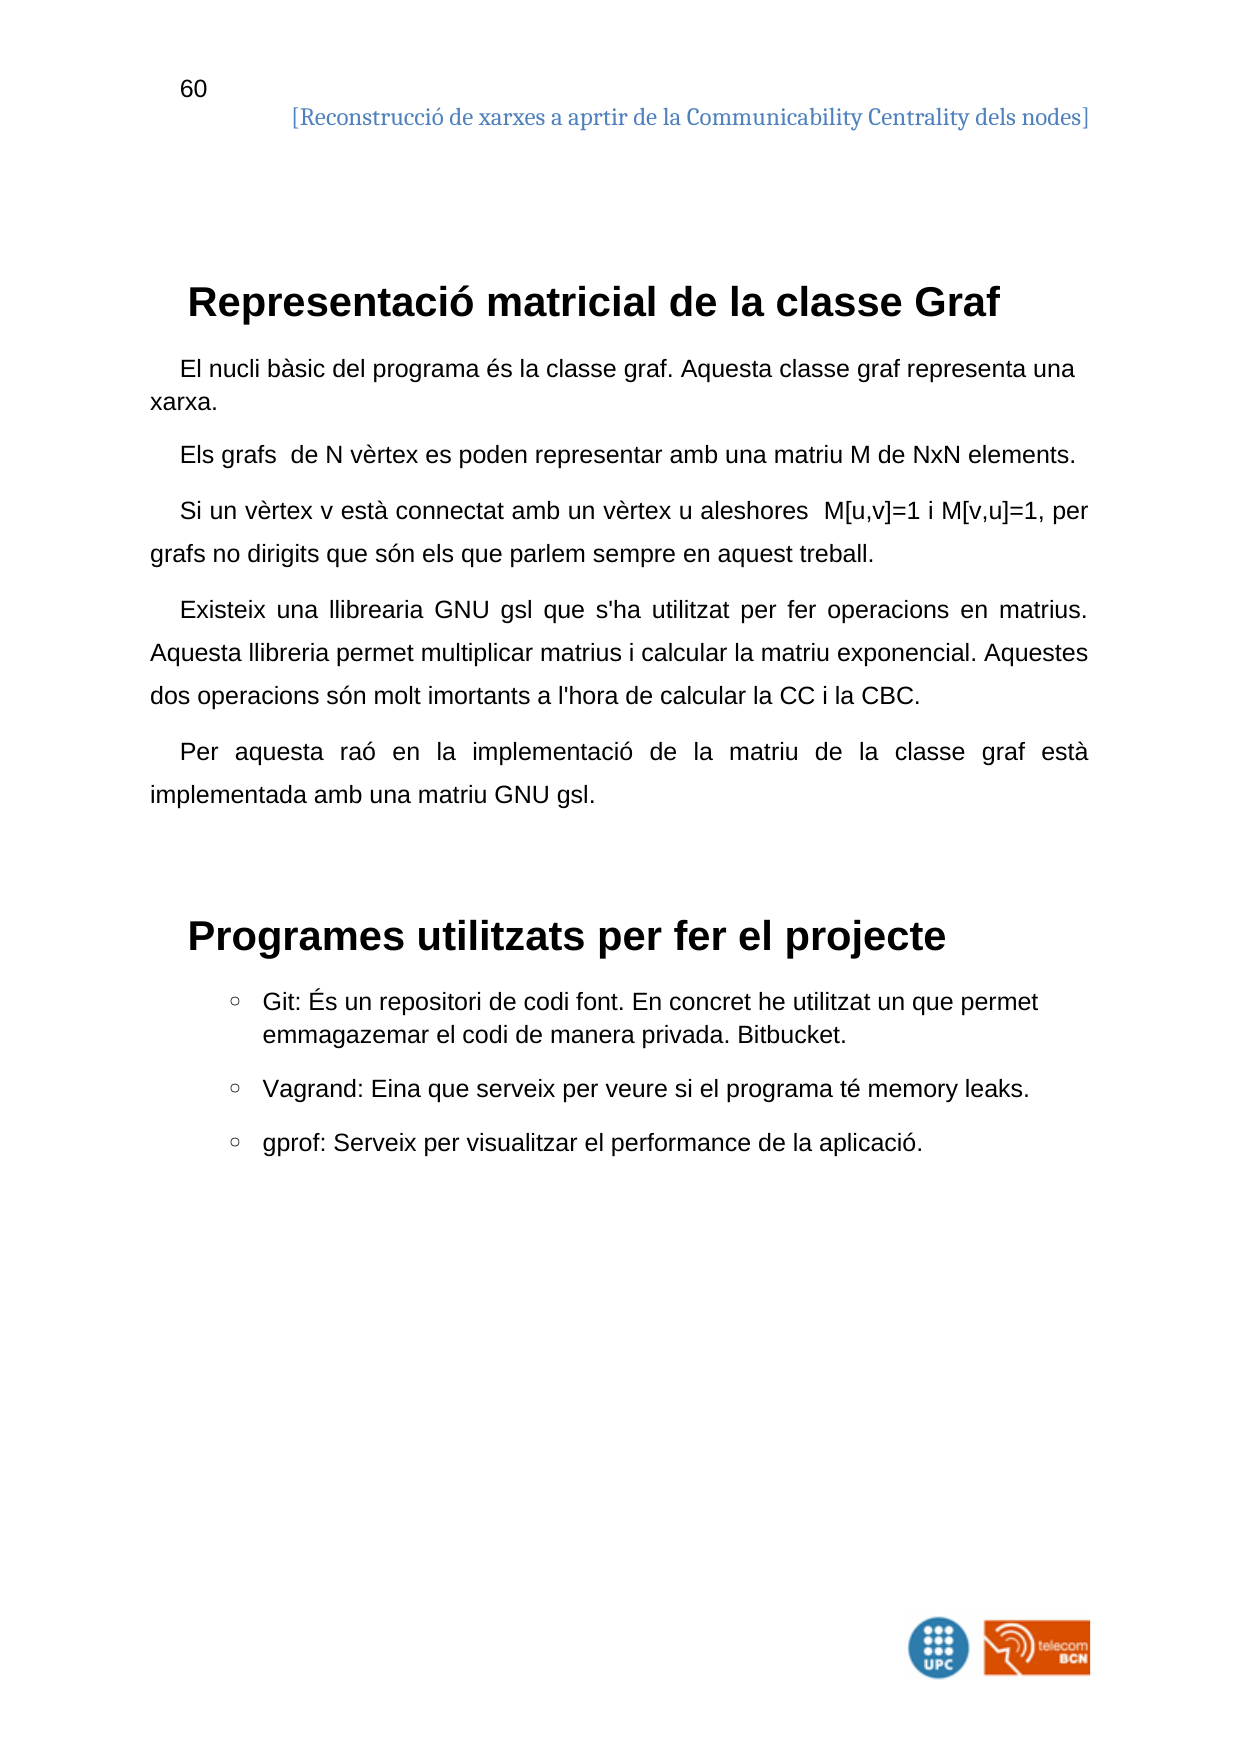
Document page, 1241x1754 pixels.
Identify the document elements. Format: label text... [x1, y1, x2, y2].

list Git: És un repositori de codi font. En concret he utilitzat un que permet emmagazemar el codi de manera privada. Bitbucket. [225, 987, 1090, 1049]
subtitle Programes utilitzats per fer el projecte [187, 911, 1090, 959]
text Existeix una llibrearia GNU gsl que s'ha utilitzat per fer operacions en matrius. Aquesta llibreria permet multiplicar matrius i calcular la matriu exponencial. Aquestes dos operacions són molt imortants a l'hora de calcular la CC i la CBC. [150, 595, 1090, 710]
text Si un vèrtex v està connectat amb un vèrtex u aleshores M[u,v]=1 i M[v,u]=1, per grafs no dirigits que són els que parlem sempre en aquest treball. [150, 496, 1090, 568]
list Vagrand: Eina que serveix per veure si el programa té memory leaks. [225, 1074, 1090, 1103]
picture [904, 1614, 1091, 1681]
text El nucli bàsic del programa és la classe graf. Aquesta classe graf representa una xarxa. [150, 354, 1090, 415]
text Per aquesta raó en la implementació de la matriu de la classe graf està implementada amb una matriu GNU gsl. [150, 737, 1090, 809]
subtitle Representació matricial de la classe Graf [187, 278, 1090, 326]
list gprof: Serveix per visualitzar el performance de la aplicació. [225, 1128, 1090, 1157]
text Els grafs de N vèrtex es poden representar amb una matriu M de NxN elements. [150, 441, 1090, 469]
